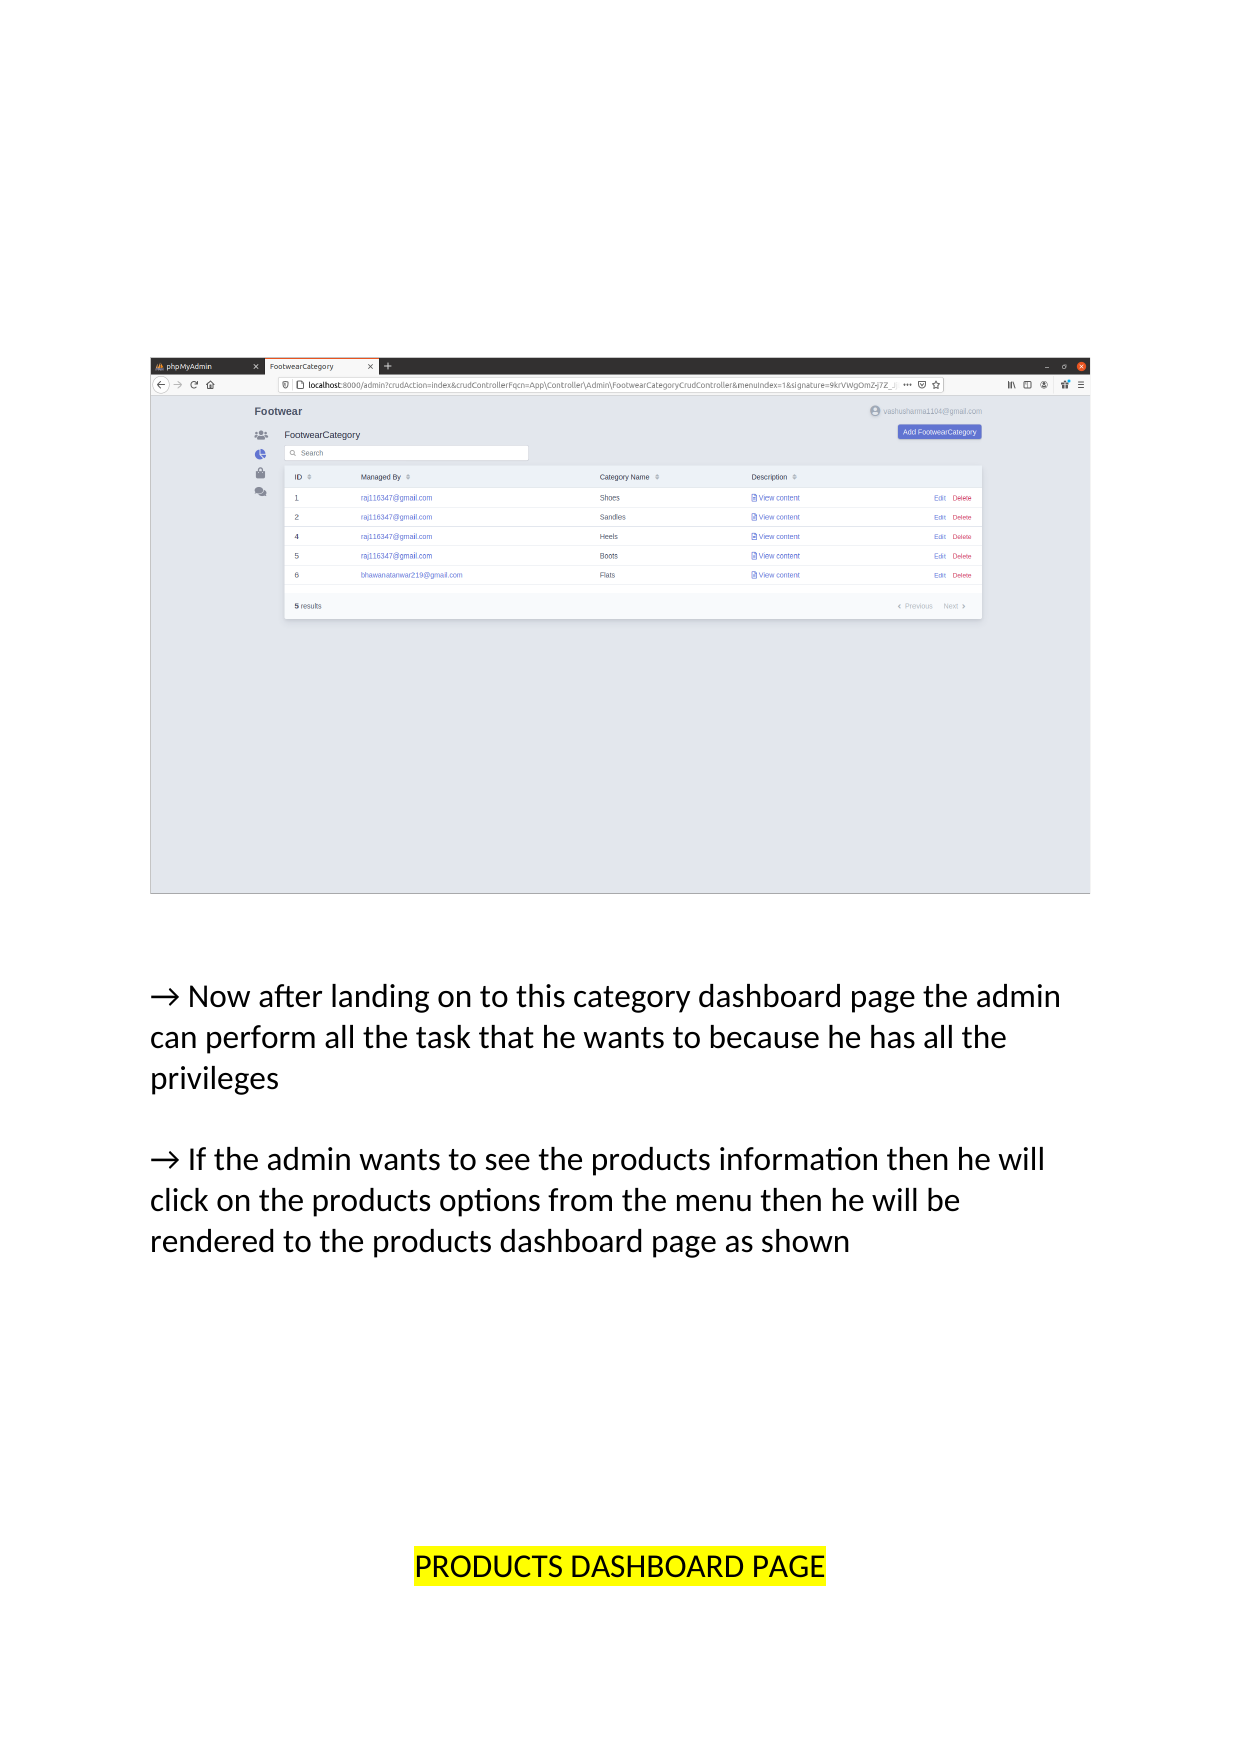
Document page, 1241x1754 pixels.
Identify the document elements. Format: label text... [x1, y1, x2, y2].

list → Now after landing on to this category dashboard page the admin can perform all the task that he wants to because he has all the privileges [150, 975, 1090, 1097]
list PRODUCTS DASHBOARD PAGE [150, 1546, 1090, 1586]
picture [150, 357, 1091, 894]
list → If the admin wants to see the products information then he will click on the products options from the menu then he will be rendered to the products dashboard page as shown [150, 1138, 1090, 1260]
